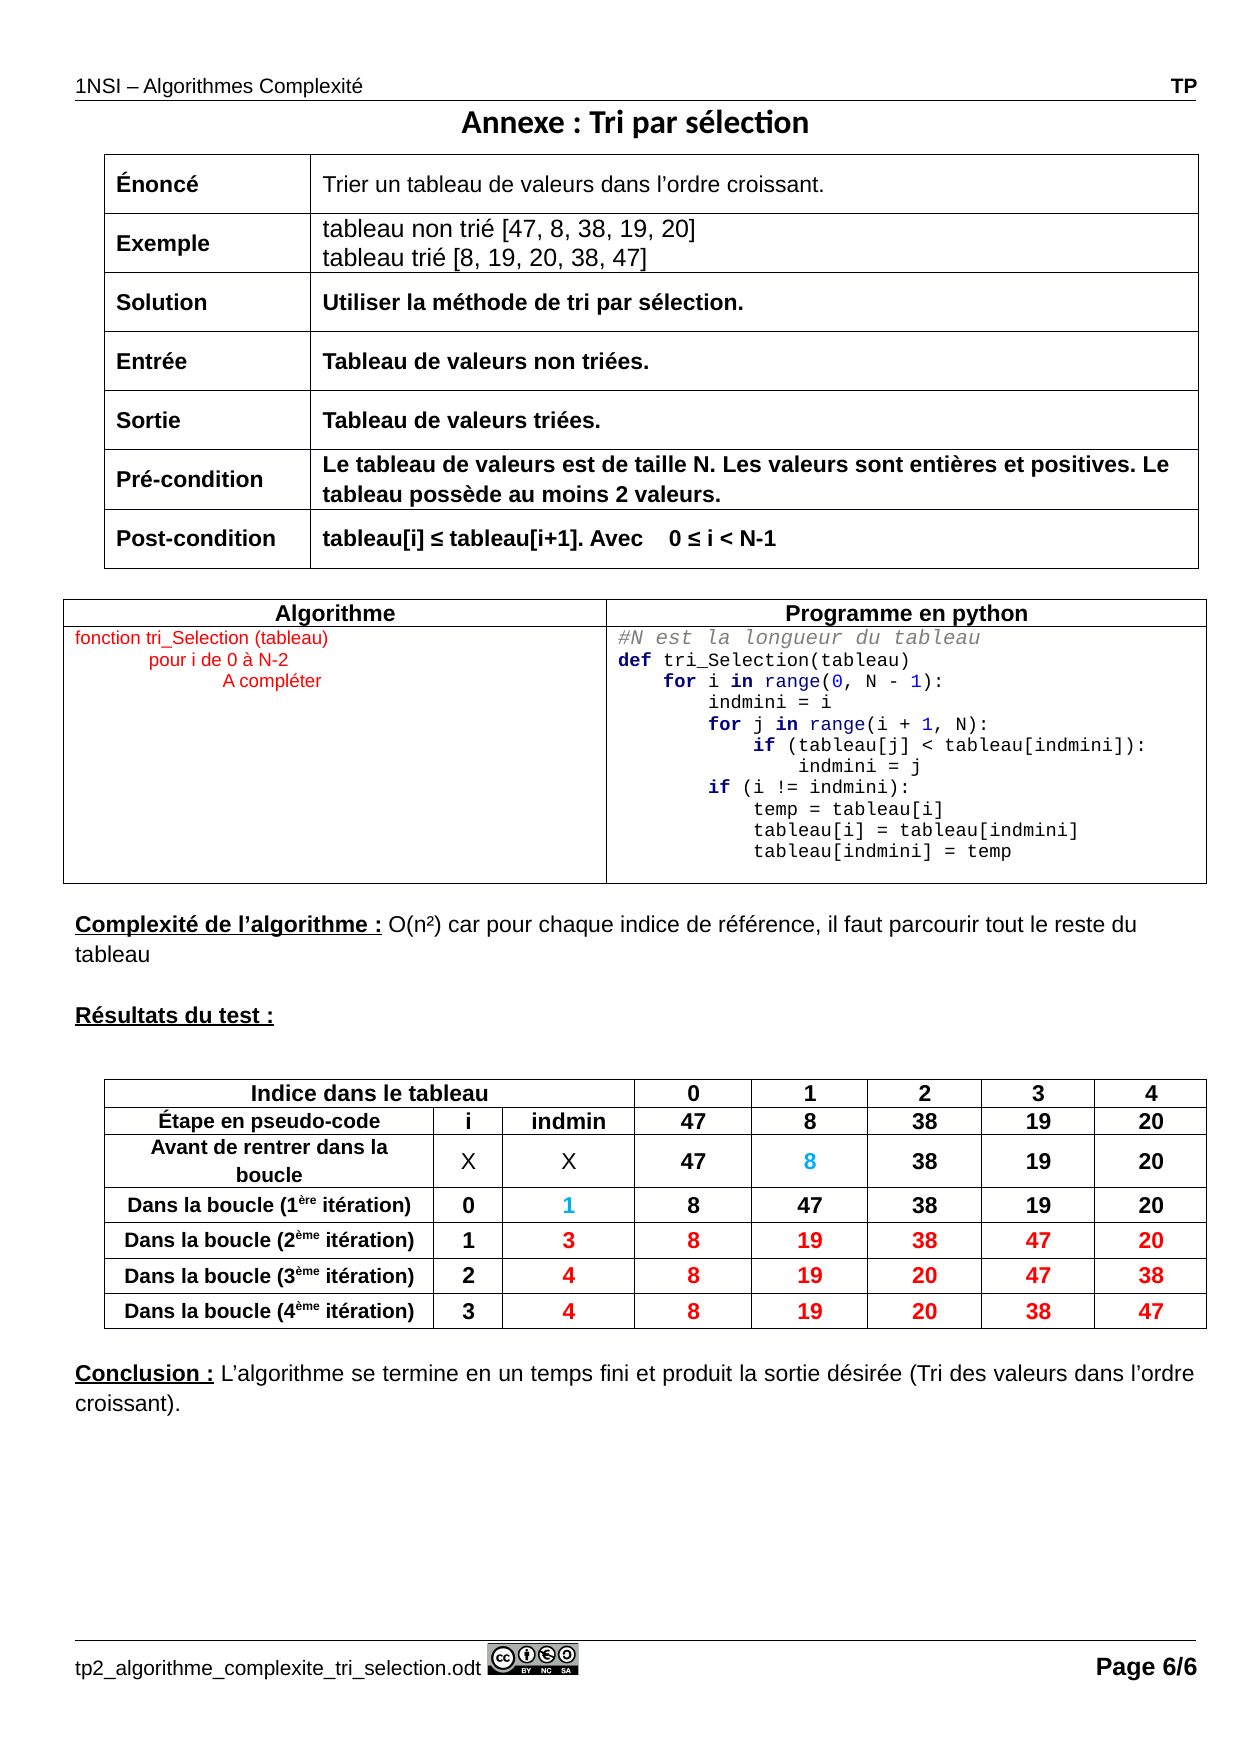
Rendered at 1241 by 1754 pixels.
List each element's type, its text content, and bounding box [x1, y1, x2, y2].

table_cell 19 [982, 1188, 1094, 1222]
table_cell Post-condition [105, 510, 310, 567]
table_cell 47 [982, 1223, 1094, 1257]
table_cell 4 [503, 1259, 634, 1293]
table_cell Tableau de valeurs non triées. [311, 332, 1198, 390]
table_cell 20 [1095, 1135, 1206, 1187]
table_cell i [434, 1108, 502, 1134]
table_cell Entrée [105, 332, 310, 390]
table_cell 8 [635, 1188, 751, 1222]
table_cell 38 [1095, 1259, 1206, 1293]
table_cell 3 [503, 1223, 634, 1257]
table_cell 2 [434, 1259, 502, 1293]
table_cell 19 [982, 1108, 1094, 1134]
table_cell tableau[i] ≤ tableau[i+1]. Avec 0 ≤ i < N-1 [311, 510, 1198, 567]
table_cell 38 [868, 1223, 981, 1257]
table_cell Étape en pseudo-code [105, 1108, 433, 1134]
table_cell Dans la boucle (3ème itération) [105, 1259, 433, 1293]
table_cell Solution [105, 273, 310, 331]
table_cell 4 [503, 1294, 634, 1328]
table_cell X [503, 1135, 634, 1187]
table_header Programme en python [607, 600, 1206, 626]
table_cell 8 [635, 1259, 751, 1293]
table_cell indmin [503, 1108, 634, 1134]
table_header 1 [752, 1080, 867, 1107]
table_cell Utiliser la méthode de tri par sélection. [311, 273, 1198, 331]
table_header Algorithme [64, 600, 606, 626]
table_cell 38 [868, 1188, 981, 1222]
table_cell fonction tri_Selection (tableau) pour i de 0 à N-2 A compléter [64, 627, 606, 882]
table_cell Dans la boucle (1ère itération) [105, 1188, 433, 1222]
table_cell X [434, 1135, 502, 1187]
table_cell 47 [635, 1135, 751, 1187]
table_cell 8 [635, 1223, 751, 1257]
table_cell 20 [868, 1259, 981, 1293]
table_cell 47 [635, 1108, 751, 1134]
table_header 4 [1095, 1080, 1206, 1107]
table_header 3 [982, 1080, 1094, 1107]
table_cell 3 [434, 1294, 502, 1328]
table_cell 47 [1095, 1294, 1206, 1328]
table_cell Tableau de valeurs triées. [311, 391, 1198, 449]
table_cell 19 [982, 1135, 1094, 1187]
picture [487, 1643, 579, 1675]
table_cell 0 [434, 1188, 502, 1222]
table_cell Pré-condition [105, 450, 310, 508]
table_cell #N est la longueur du tableau def tri_Selection(tableau) for i in range(0, N - 1): indmini = i for j in range(i + 1, N): if (tableau[j] < tableau[indmini]): indmini = j if (i != indmini): temp = tableau[i] tableau[i] = tableau[indmini] tableau[indmini] = temp [607, 627, 1206, 882]
table_cell 19 [752, 1223, 867, 1257]
table_cell 8 [635, 1294, 751, 1328]
table_cell 20 [1095, 1223, 1206, 1257]
table_cell 38 [868, 1108, 981, 1134]
table_header Indice dans le tableau [105, 1080, 634, 1107]
table_cell Dans la boucle (4ème itération) [105, 1294, 433, 1328]
table_cell 1 [434, 1223, 502, 1257]
table_cell Exemple [105, 214, 310, 272]
list Annexe : Tri par sélection [75, 101, 1196, 142]
table_cell 47 [752, 1188, 867, 1222]
table_cell Avant de rentrer dans la boucle [105, 1135, 433, 1187]
table_cell 38 [982, 1294, 1094, 1328]
table_header Trier un tableau de valeurs dans l’ordre croissant. [311, 155, 1198, 213]
table_cell tableau non trié [47, 8, 38, 19, 20] tableau trié [8, 19, 20, 38, 47] [311, 214, 1198, 272]
table_header Énoncé [105, 155, 310, 213]
table_cell Le tableau de valeurs est de taille N. Les valeurs sont entières et positives. Le tableau possède au moins 2 valeurs. [311, 450, 1198, 508]
table_cell 20 [868, 1294, 981, 1328]
table_header 2 [868, 1080, 981, 1107]
table_cell 1 [503, 1188, 634, 1222]
table_cell Dans la boucle (2ème itération) [105, 1223, 433, 1257]
table_cell 38 [868, 1135, 981, 1187]
table_cell 47 [982, 1259, 1094, 1293]
text Conclusion : L’algorithme se termine en un temps fini et produit la sortie désirée (Tri des valeurs dans l’ordre croissant). [75, 1359, 1196, 1416]
text Résultats du test : [75, 1002, 1196, 1028]
table_cell 19 [752, 1294, 867, 1328]
table_cell 20 [1095, 1188, 1206, 1222]
table_cell Sortie [105, 391, 310, 449]
text Complexité de l’algorithme : O(n²) car pour chaque indice de référence, il faut parcourir tout le reste du tableau [75, 911, 1196, 968]
table_cell 8 [752, 1108, 867, 1134]
table_cell 19 [752, 1259, 867, 1293]
table_cell 20 [1095, 1108, 1206, 1134]
table_cell 8 [752, 1135, 867, 1187]
table_header 0 [635, 1080, 751, 1107]
